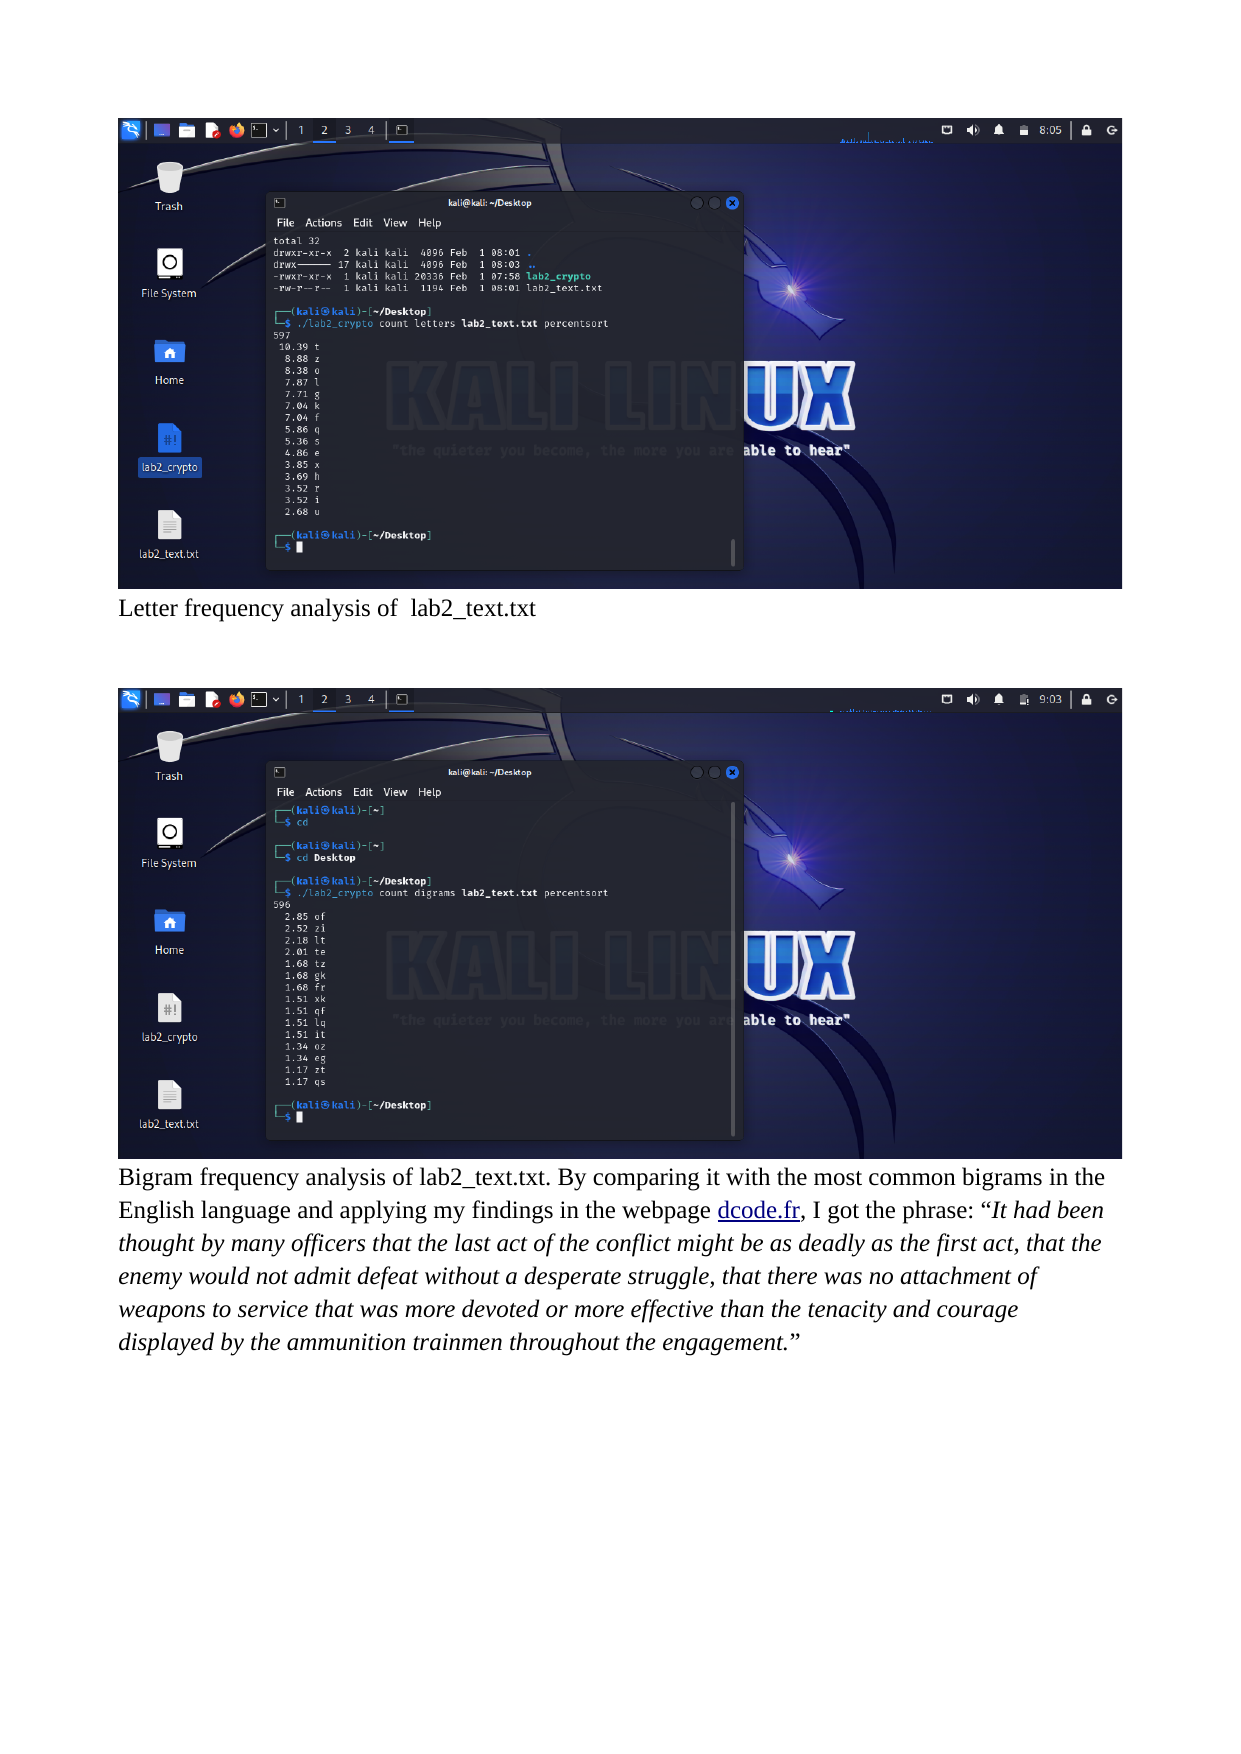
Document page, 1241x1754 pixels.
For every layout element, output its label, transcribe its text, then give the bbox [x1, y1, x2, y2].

text Letter frequency analysis of lab2_text.txt [118, 589, 1122, 622]
picture [118, 118, 1123, 589]
text Bigram frequency analysis of lab2_text.txt. By comparing it with the most common bigrams in the English language and applying my findings in the webpage dcode.fr, I got the phrase: “It had been thought by many officers that the last act of the conflict might be as deadly as the first act, that the enemy would not admit defeat without a desperate struggle, that there was no attachment of weapons to service that was more devoted or more effective than the tenacity and courage displayed by the ammunition trainmen throughout the engagement.” [118, 1159, 1122, 1356]
picture [118, 688, 1123, 1159]
